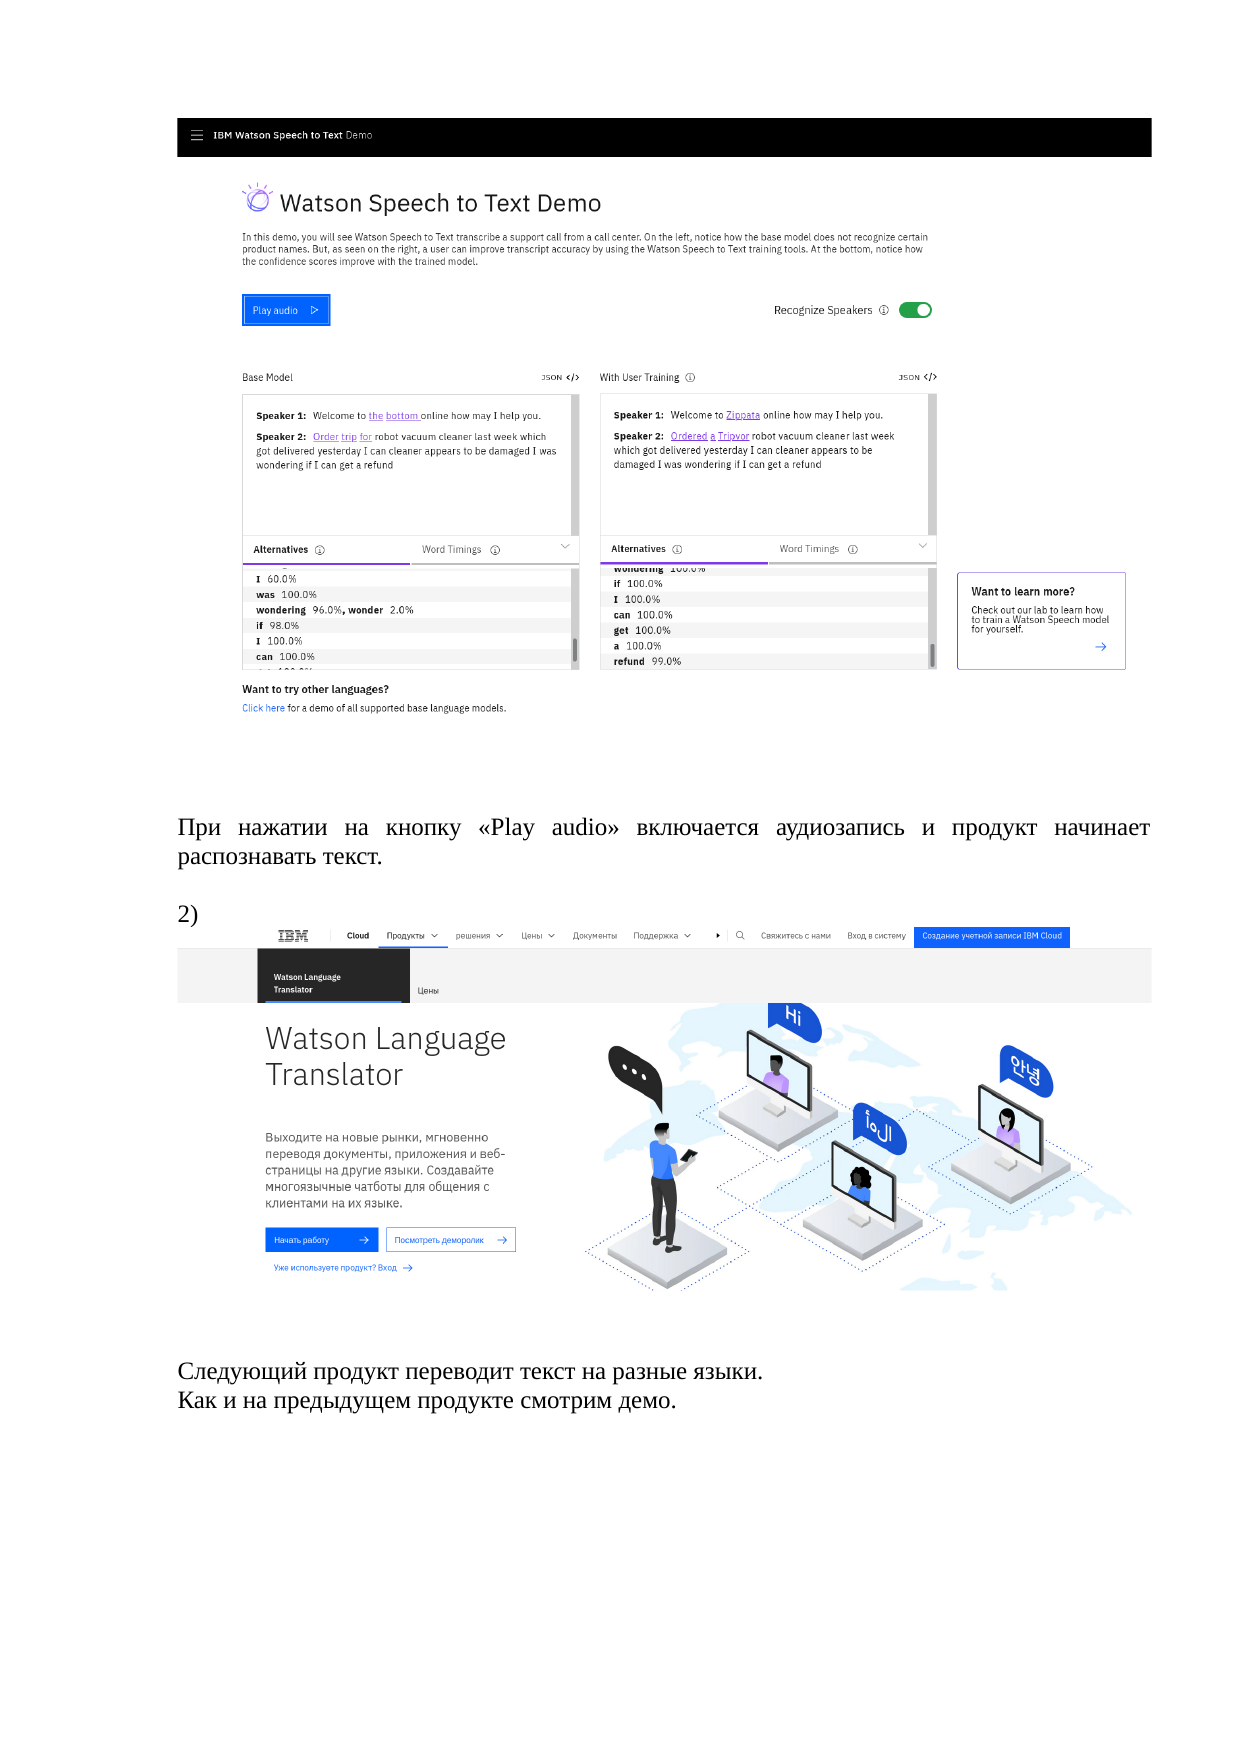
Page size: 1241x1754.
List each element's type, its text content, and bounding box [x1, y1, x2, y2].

picture [177, 927, 1152, 1299]
picture [177, 118, 1152, 784]
text Как и на предыдущем продукте смотрим демо. [177, 1385, 1152, 1414]
text Следующий продукт переводит текст на разные языки. [177, 1356, 1152, 1385]
text 2) [177, 899, 1152, 927]
text При нажатии на кнопку «Play audio» включается аудиозапись и продукт начинает распознавать текст. [177, 812, 1152, 870]
